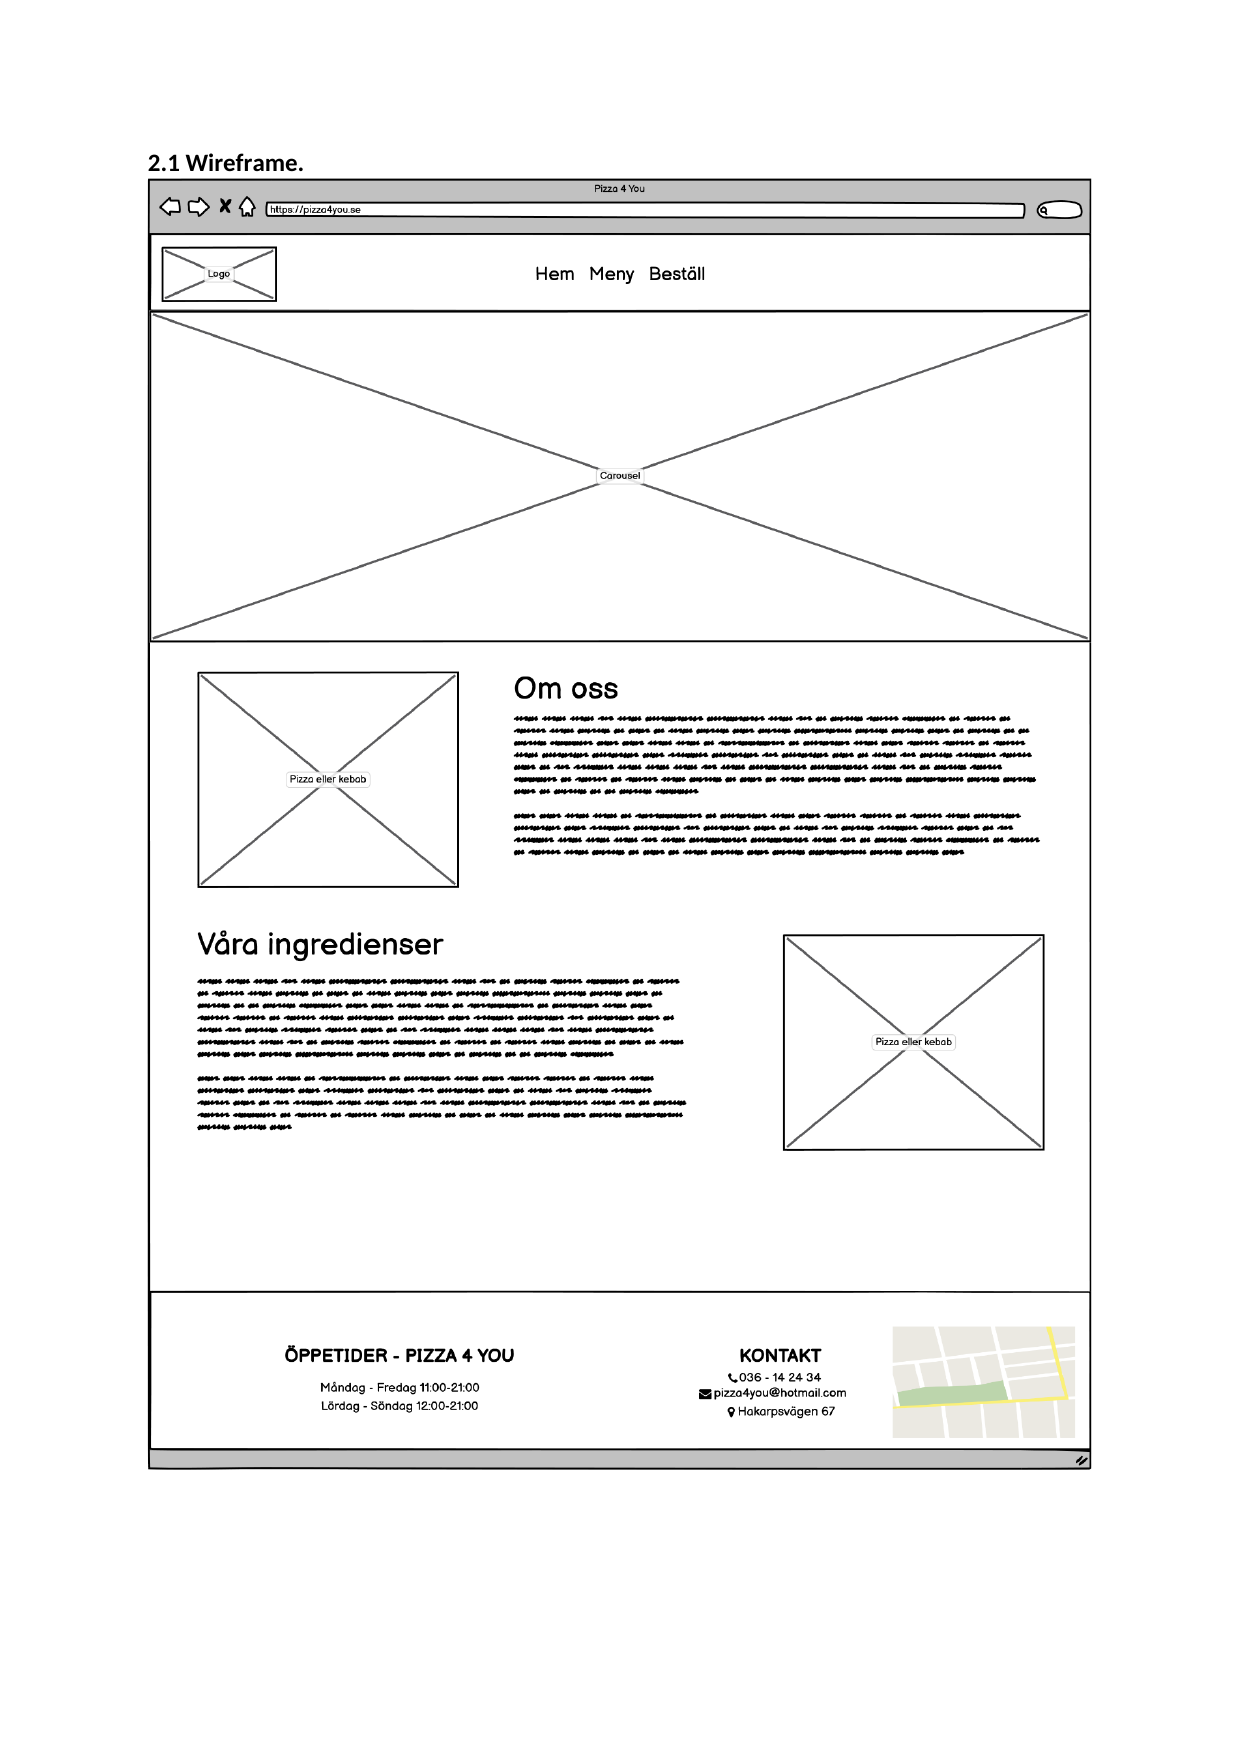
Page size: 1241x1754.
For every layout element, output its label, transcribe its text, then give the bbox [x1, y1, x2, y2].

text 2.1 Wireframe. [148, 148, 1093, 1469]
